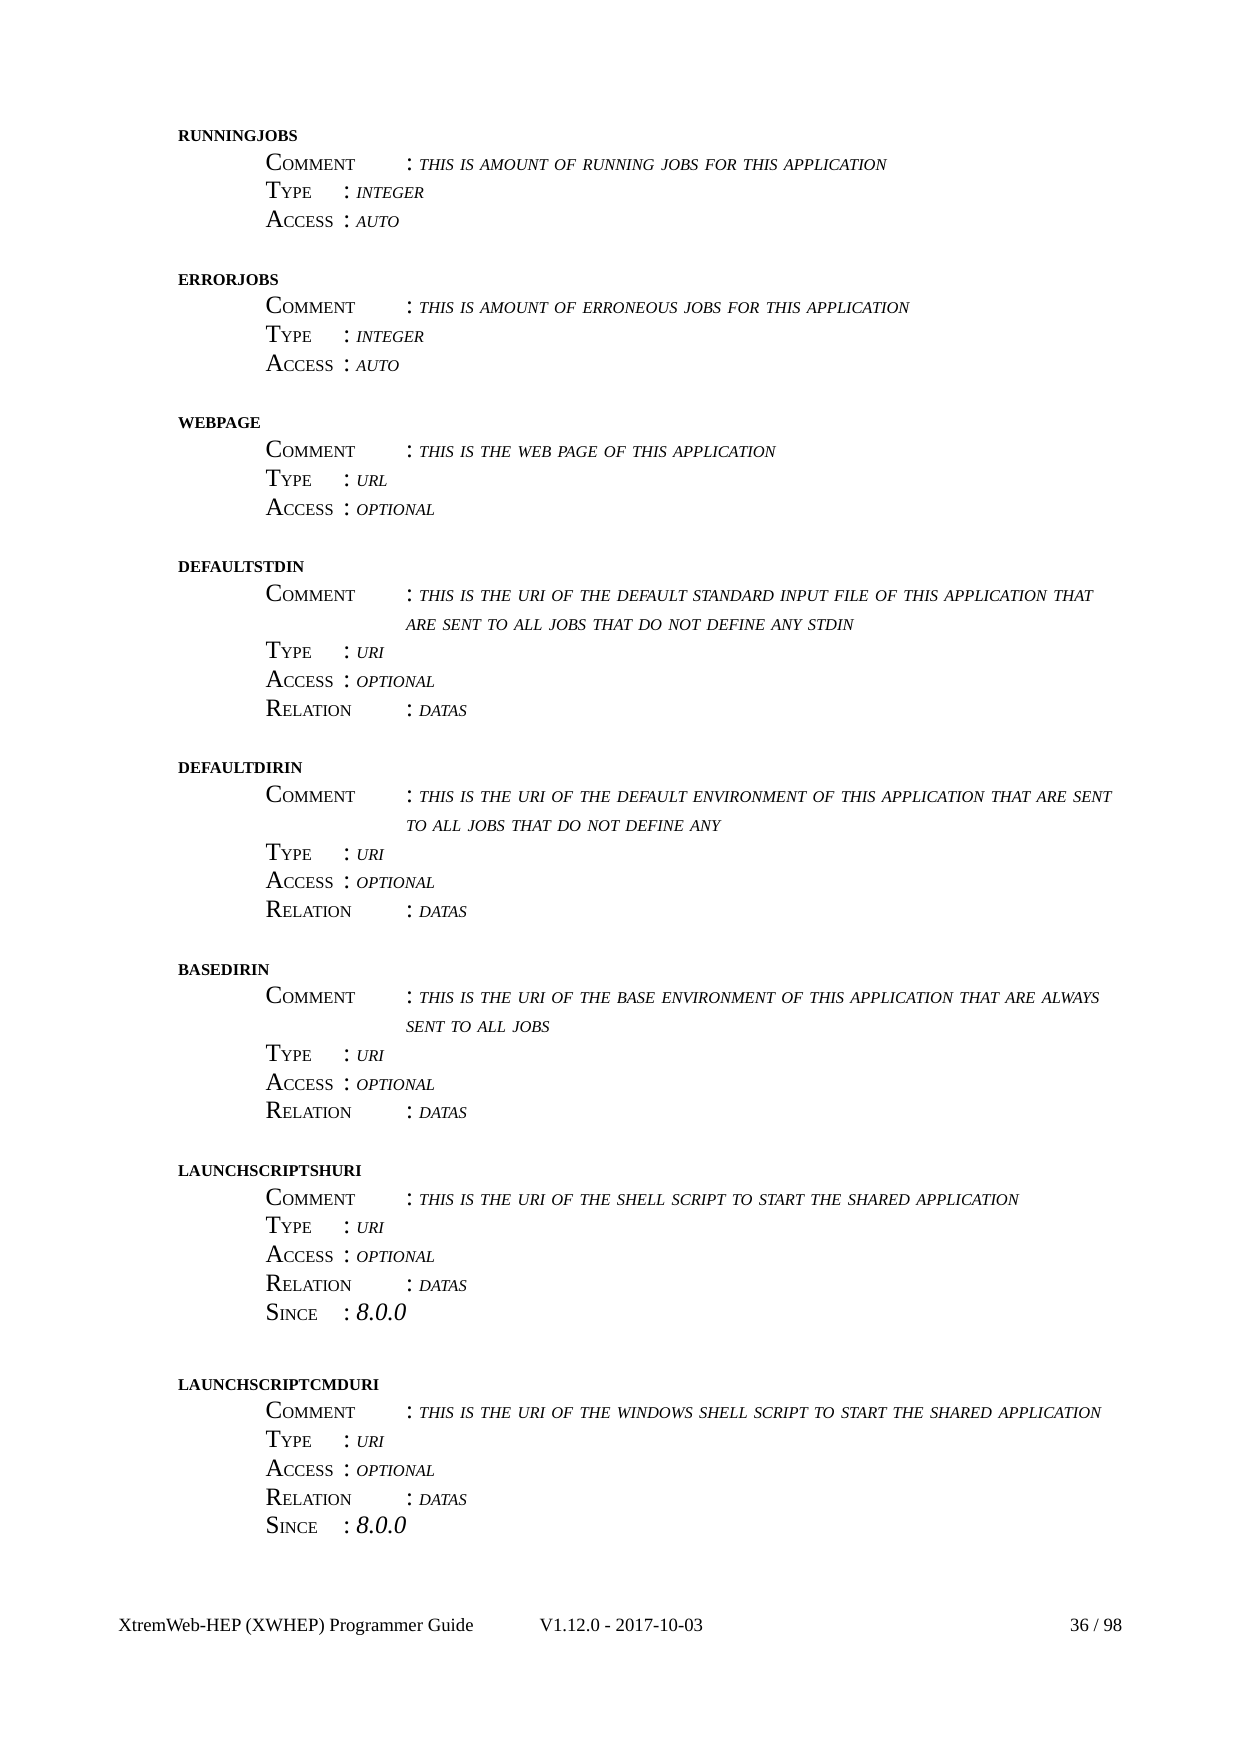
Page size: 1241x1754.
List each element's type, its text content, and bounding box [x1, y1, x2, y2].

text defaultstdin [178, 549, 1122, 578]
text Type : integer [265, 176, 1122, 204]
text Access : auto [265, 348, 1122, 377]
text Comment : this is the uri of the shell script to start the shared application [265, 1182, 1122, 1211]
text Access : optional [265, 866, 1122, 894]
text Type : uri [265, 1424, 1122, 1453]
text Comment : this is the uri of the windows shell script to start the shared application [265, 1396, 1122, 1424]
text Comment : this is the uri of the base environment of this application that are always sent to all jobs [265, 981, 1122, 1038]
text Comment : this is the uri of the default environment of this application that are sent to all jobs that do not define any [265, 779, 1122, 837]
text runningjobs [178, 118, 1122, 147]
text launchscriptshuri [178, 1153, 1122, 1182]
text launchscriptcmduri [178, 1367, 1122, 1396]
text Comment : this is amount of erroneous jobs for this application [265, 291, 1122, 319]
text Access : optional [265, 664, 1122, 693]
text Since : 8.0.0 [265, 1297, 1122, 1326]
text Comment : this is the uri of the default standard input file of this application that are sent to all jobs that do not define any stdin [265, 578, 1122, 636]
text Type : uri [265, 837, 1122, 866]
text Access : optional [265, 1067, 1122, 1096]
text Type : uri [265, 1038, 1122, 1067]
text Relation : datas [265, 1482, 1122, 1511]
text Since : 8.0.0 [265, 1511, 1122, 1539]
text Access : optional [265, 1239, 1122, 1268]
text Type : uri [265, 636, 1122, 664]
text Relation : datas [265, 693, 1122, 722]
text Type : uri [265, 1211, 1122, 1239]
text Type : integer [265, 319, 1122, 348]
text basedirin [178, 952, 1122, 981]
text Access : optional [265, 492, 1122, 521]
text Relation : datas [265, 1268, 1122, 1297]
text errorjobs [178, 262, 1122, 291]
text Relation : datas [265, 1096, 1122, 1124]
text Relation : datas [265, 894, 1122, 923]
text Type : url [265, 463, 1122, 492]
text Access : optional [265, 1453, 1122, 1482]
text defaultdirin [178, 751, 1122, 779]
text webpage [178, 406, 1122, 434]
text Access : auto [265, 204, 1122, 233]
text Comment : this is the web page of this application [265, 434, 1122, 463]
text Comment : this is amount of running jobs for this application [265, 147, 1122, 176]
